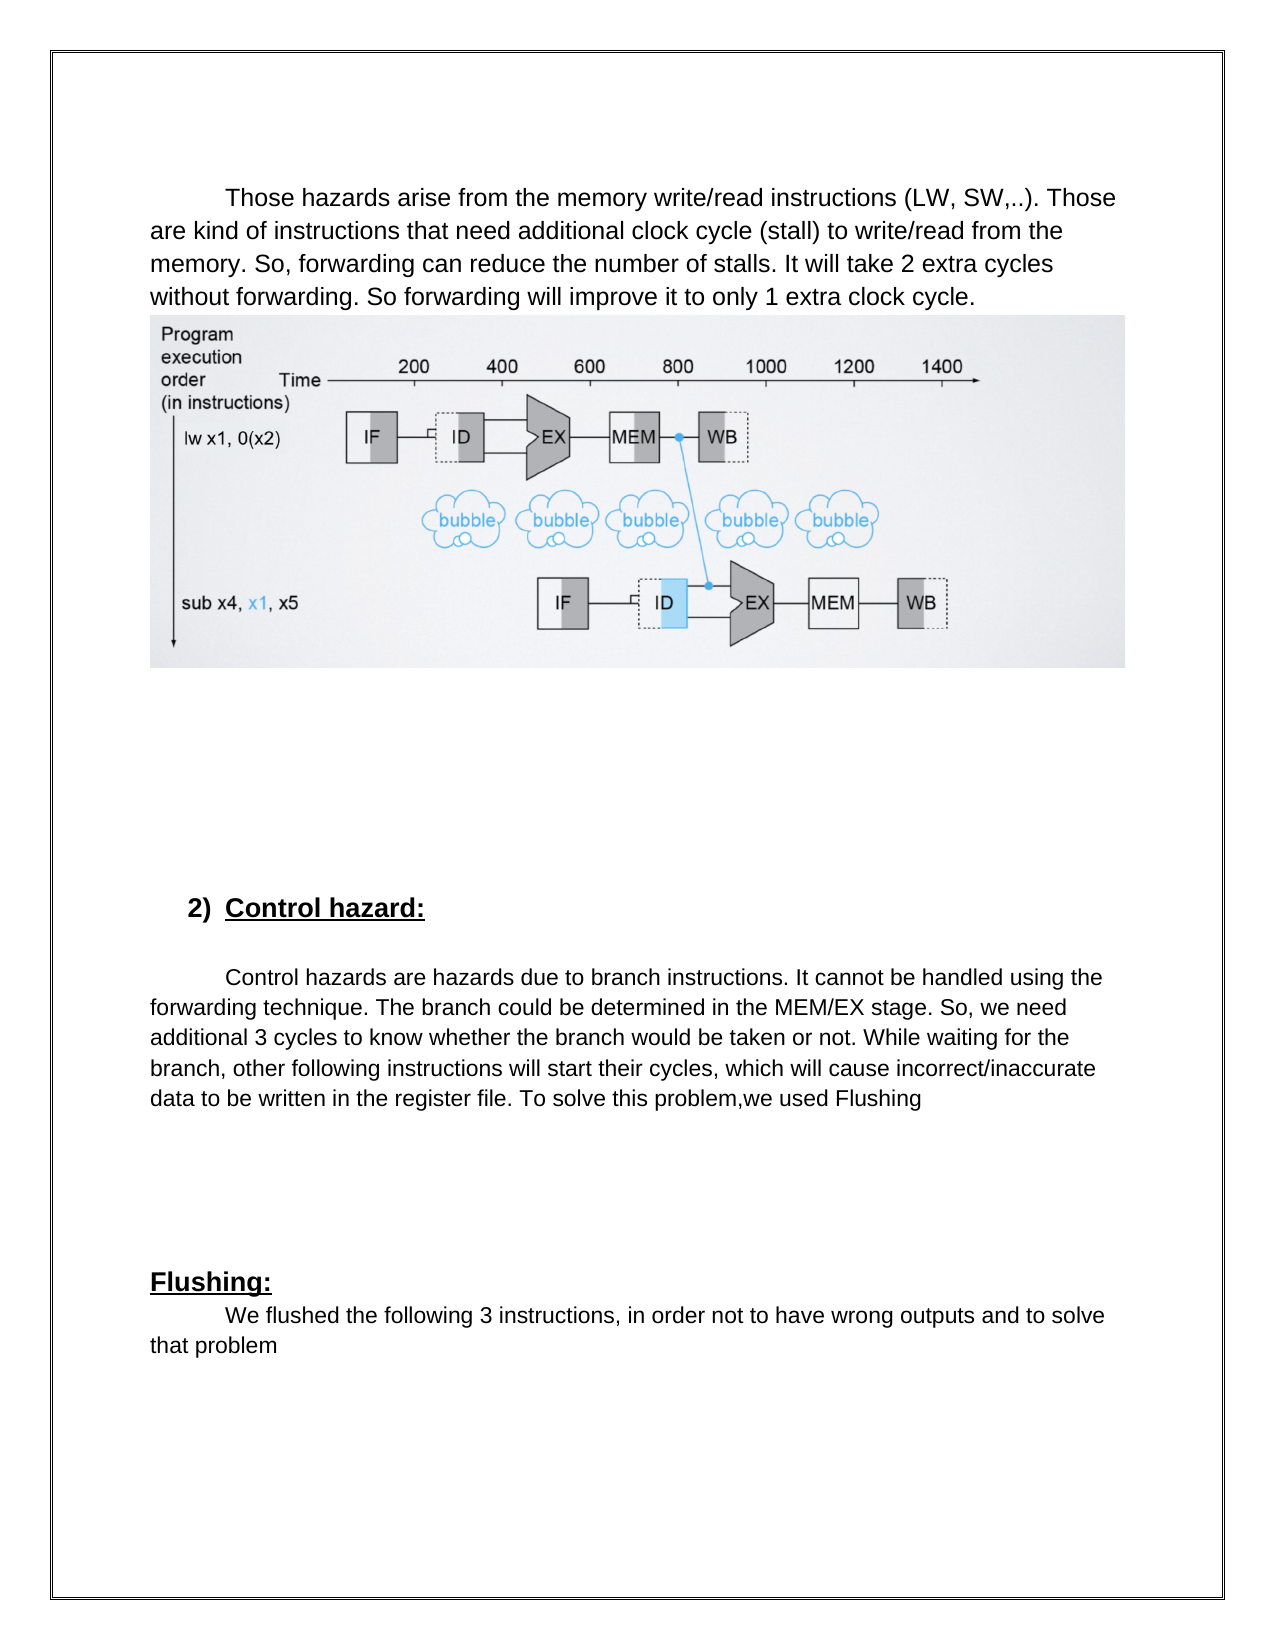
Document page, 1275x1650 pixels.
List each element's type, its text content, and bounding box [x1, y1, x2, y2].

text Control hazards are hazards due to branch instructions. It cannot be handled using the forwarding technique. The branch could be determined in the MEM/EX stage. So, we need additional 3 cycles to know whether the branch would be taken or not. While waiting for the branch, other following instructions will start their cycles, which will cause incorrect/inaccurate data to be written in the register file. To solve this problem,we used Flushing [150, 964, 1125, 1111]
text Those hazards arise from the memory write/read instructions (LW, SW,..). Those are kind of instructions that need additional clock cycle (stall) to write/read from the memory. So, forwarding can reduce the number of stalls. It will take 2 extra cycles without forwarding. So forwarding will improve it to only 1 extra clock cycle. [150, 183, 1125, 311]
list Control hazard: [187, 892, 1125, 923]
text We flushed the following 3 instructions, in order not to have wrong outputs and to solve that problem [150, 1302, 1125, 1358]
text Flushing: [150, 1266, 1125, 1297]
picture [150, 315, 1125, 668]
